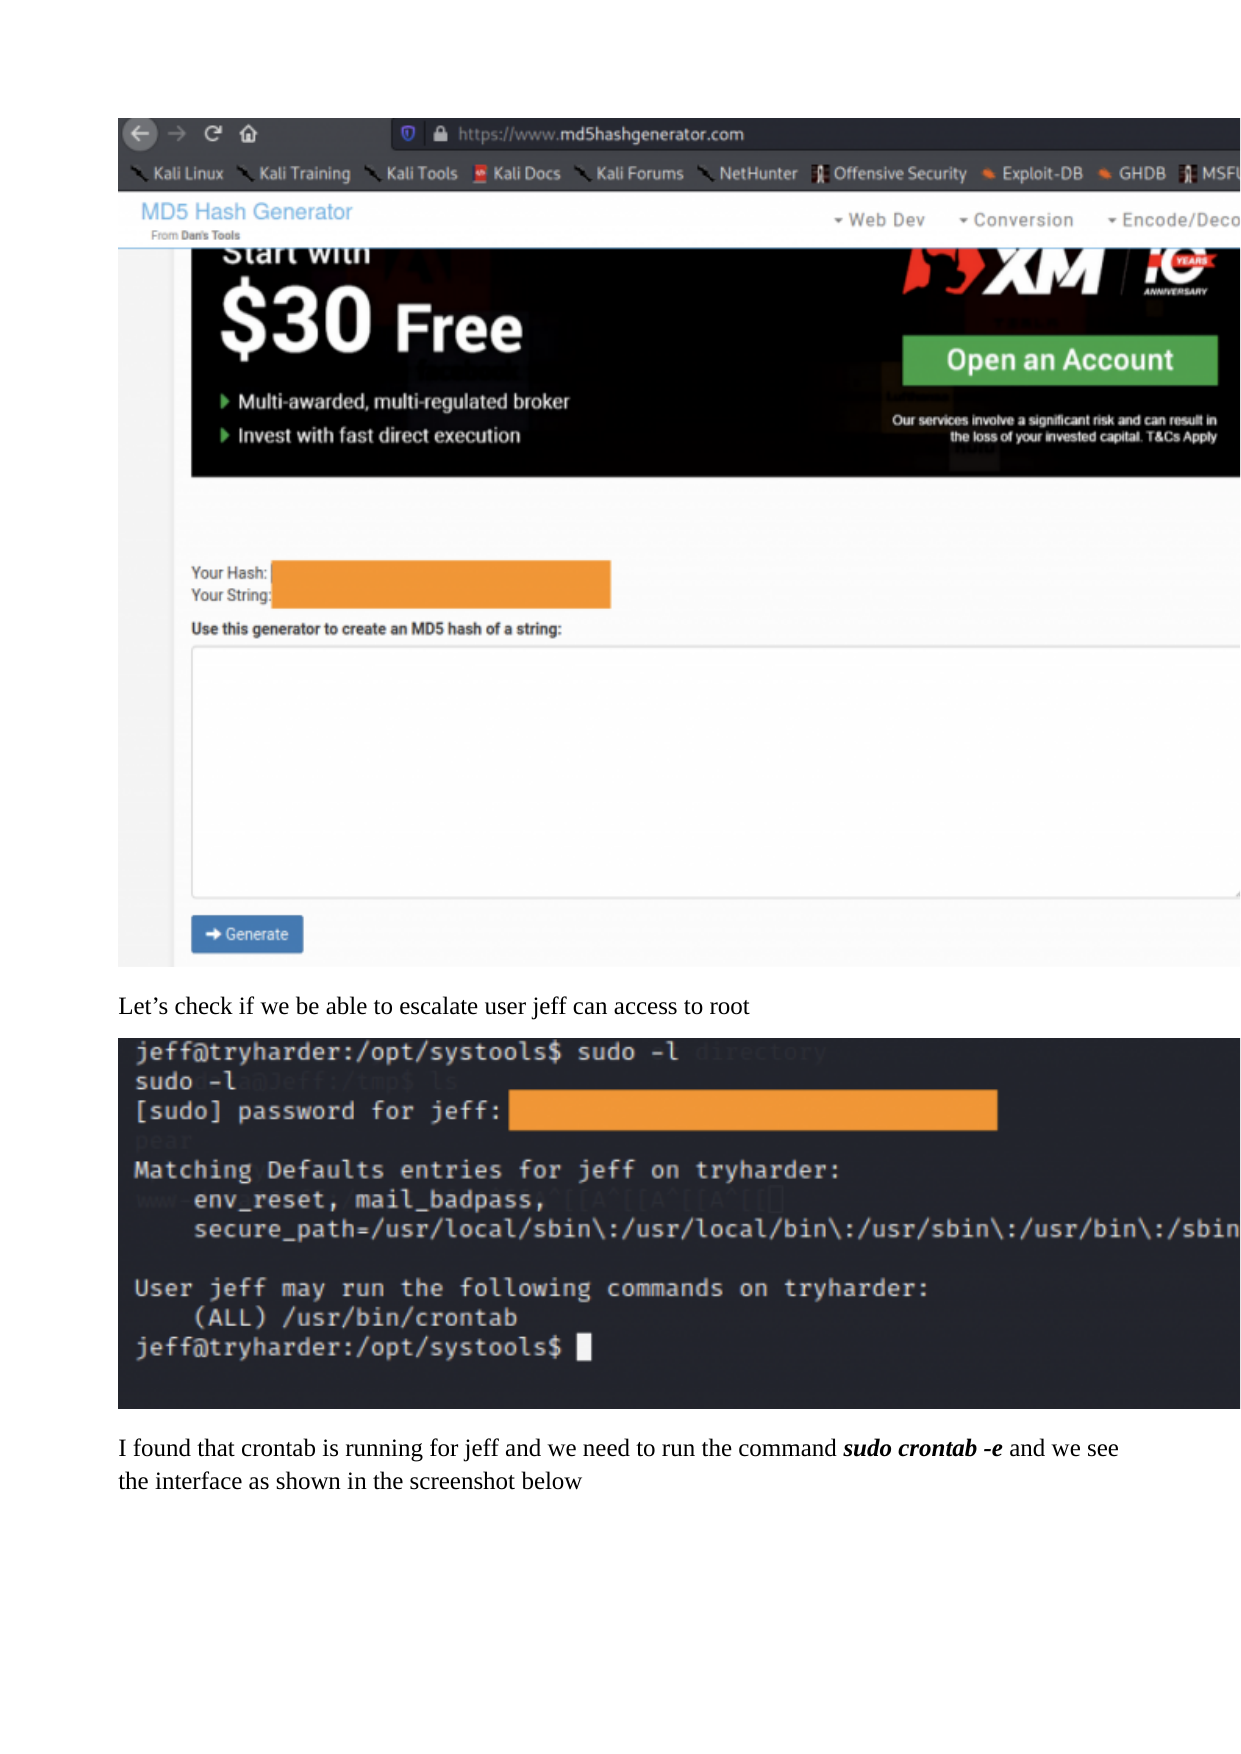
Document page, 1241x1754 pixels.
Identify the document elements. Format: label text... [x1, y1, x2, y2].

text I found that crontab is running for jeff and we need to run the command sudo crontab -e and we see the interface as shown in the screenshot below [118, 1433, 1122, 1494]
text Let’s check if we be able to escalate user jeff can access to root [118, 991, 1122, 1019]
picture [118, 118, 1241, 967]
picture [118, 1038, 1241, 1409]
